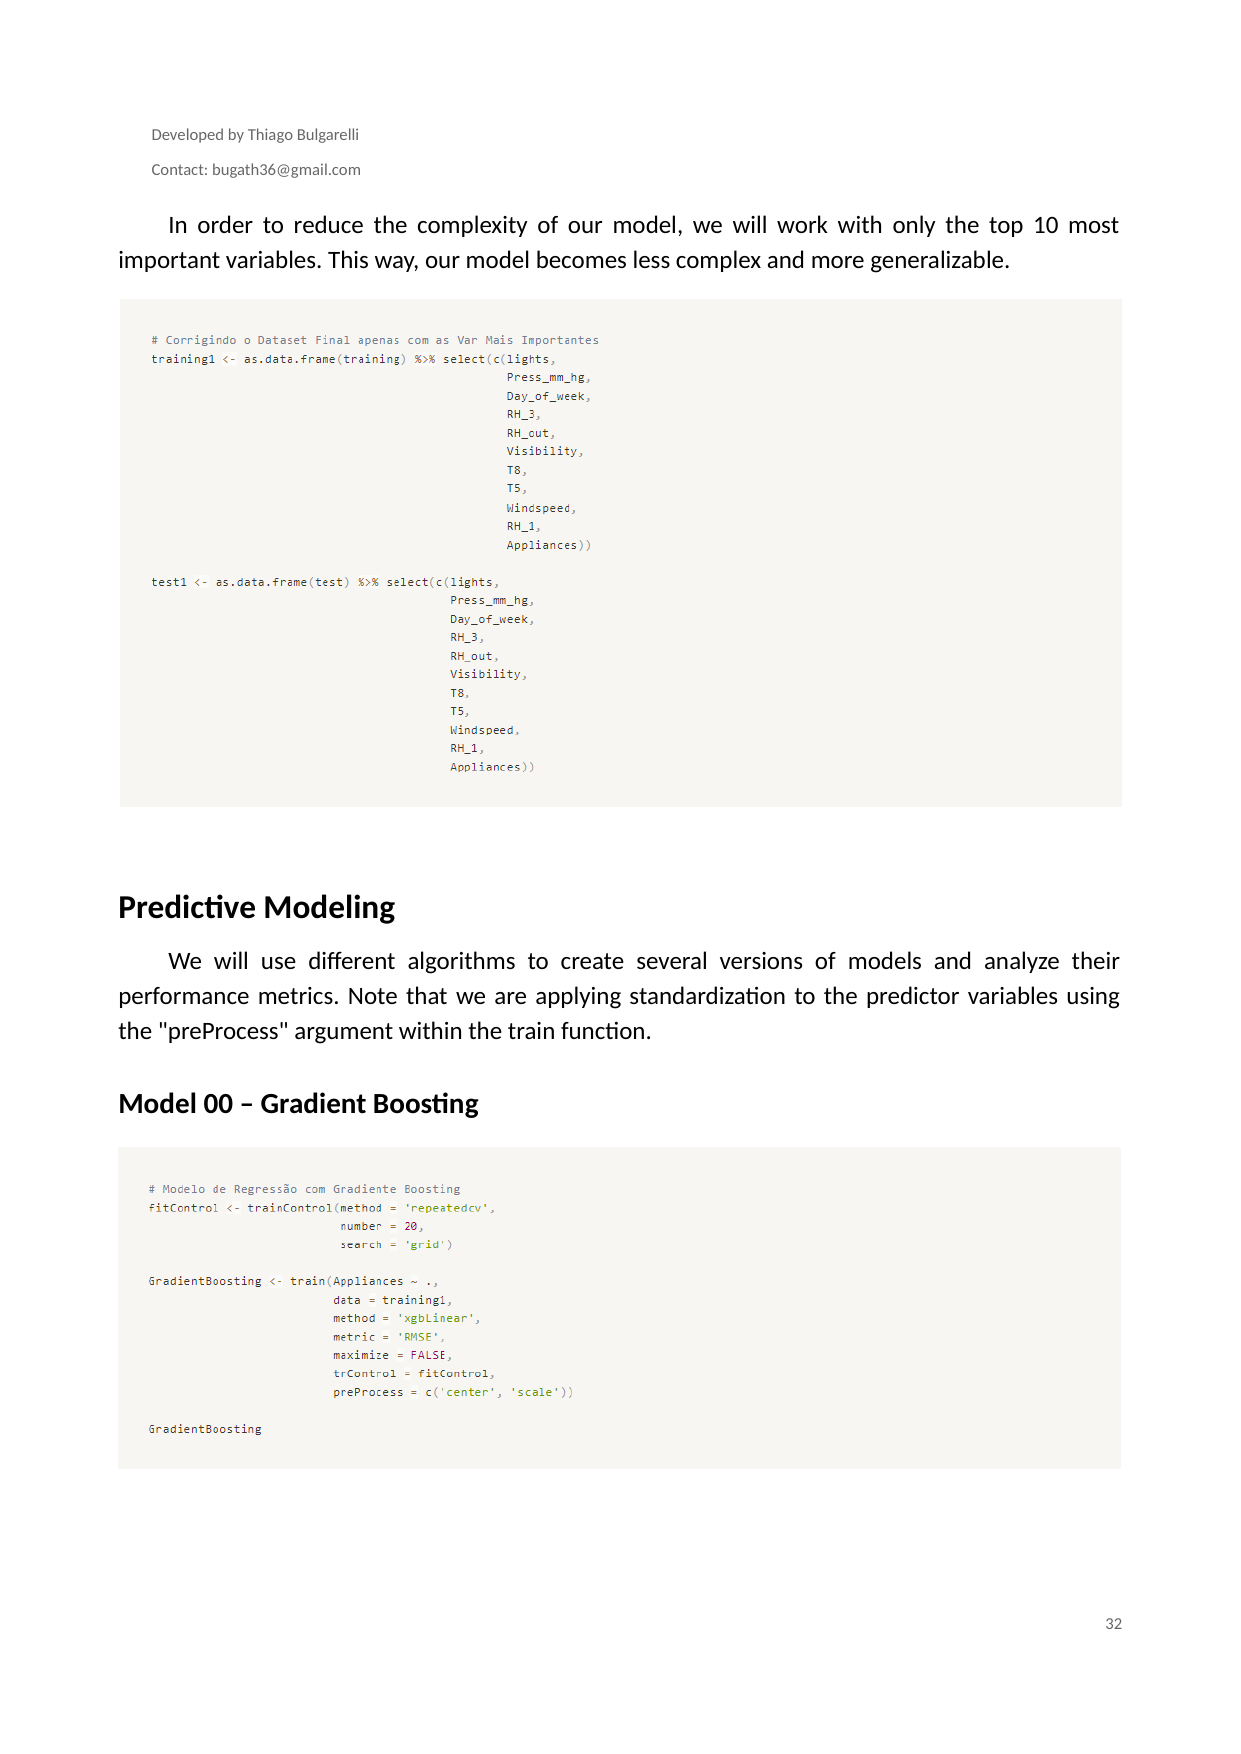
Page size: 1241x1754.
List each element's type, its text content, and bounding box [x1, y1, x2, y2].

subtitle Predictive Modeling [118, 886, 1122, 927]
picture [118, 1147, 1123, 1469]
text We will use different algorithms to create several versions of models and analyze their performance metrics. Note that we are applying standardization to the predictor variables using the "preProcess" argument within the train function. [118, 945, 1122, 1046]
picture [118, 299, 1123, 807]
text In order to reduce the complexity of our model, we will work with only the top 10 most important variables. This way, our model becomes less complex and more generalizable. [118, 209, 1122, 274]
subtitle Model 00 – Gradient Boosting [118, 1086, 1122, 1121]
